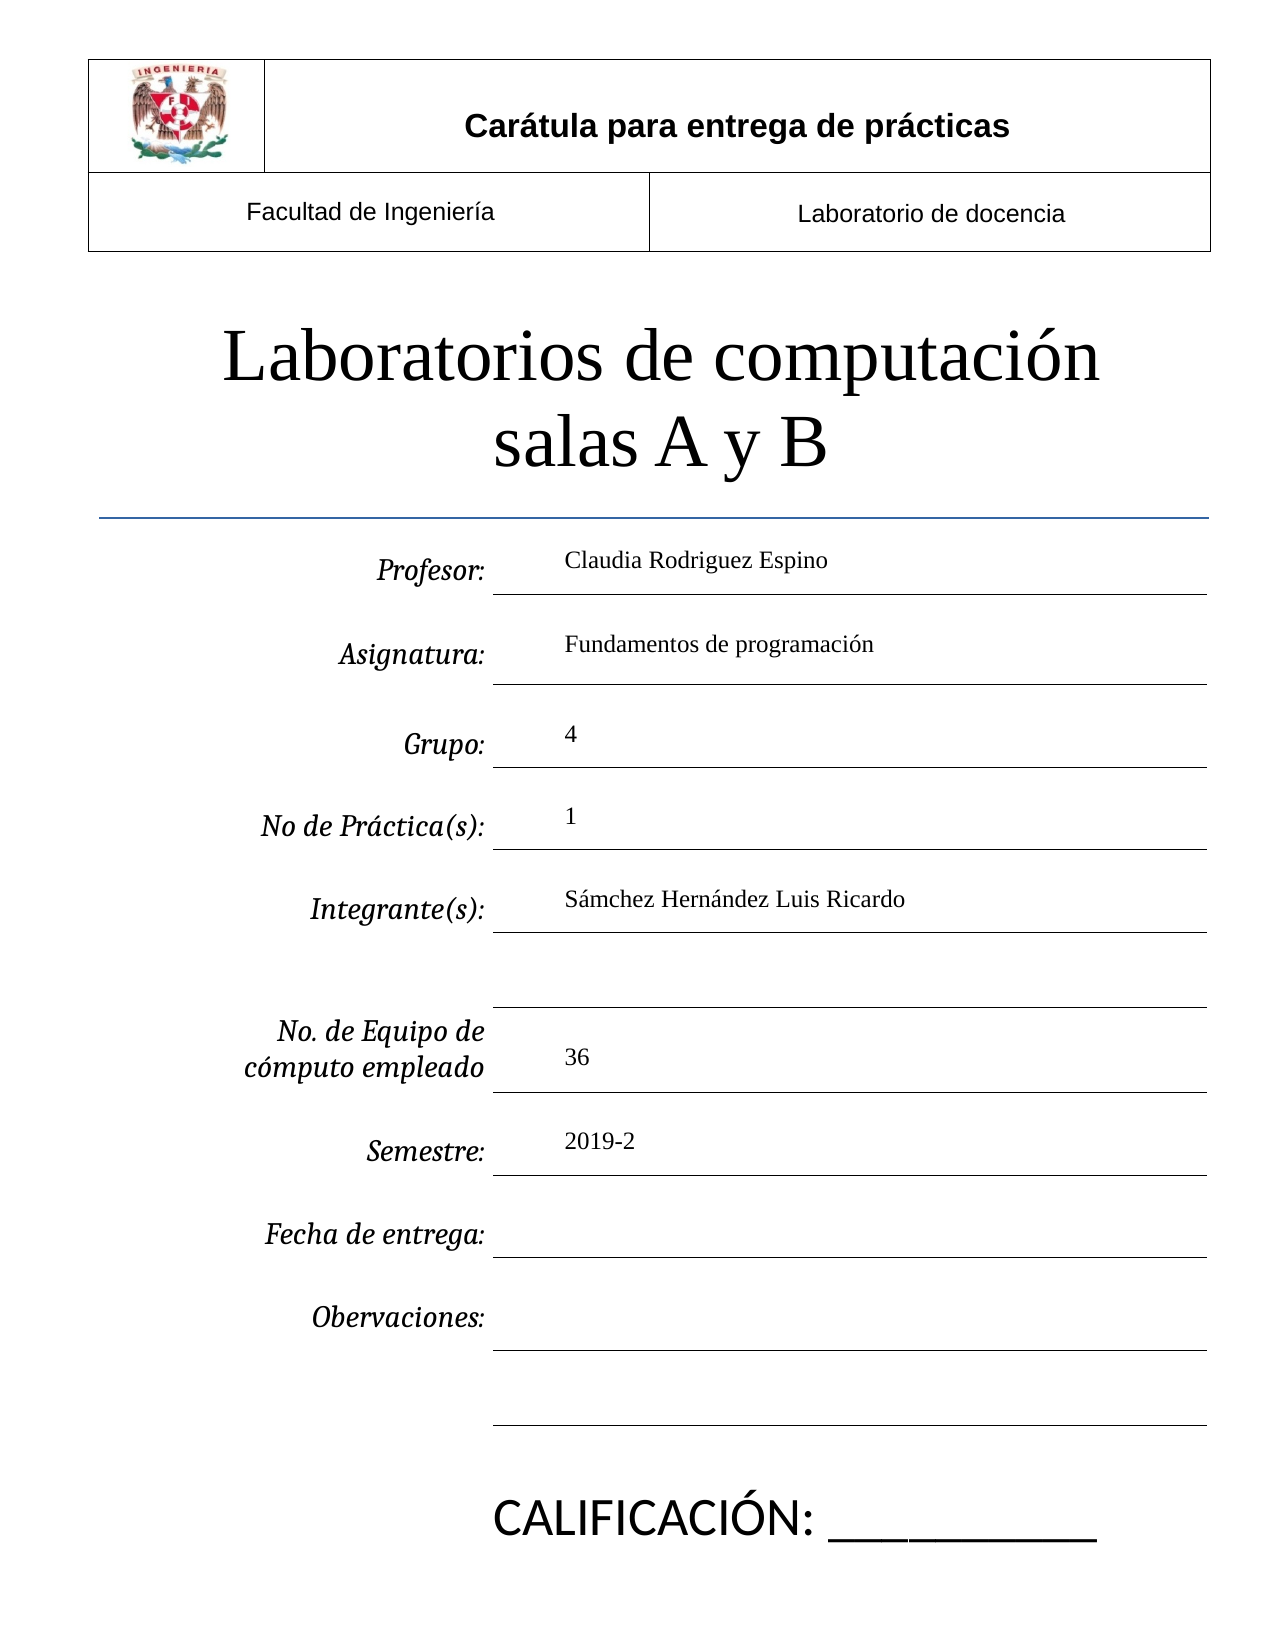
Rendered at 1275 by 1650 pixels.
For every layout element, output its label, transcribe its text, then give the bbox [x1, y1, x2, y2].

text CALIFICACIÓN: __________ [118, 1483, 1205, 1549]
table_header [118, 511, 493, 517]
table_cell Semestre: [118, 1091, 493, 1174]
table_cell Asignatura: [118, 594, 493, 684]
table_cell Facultad de Ingeniería [89, 173, 649, 251]
table_cell [493, 1258, 1207, 1350]
table_cell No de Práctica(s): [118, 766, 493, 849]
table_cell [493, 933, 1207, 1007]
table_cell 36 [493, 1008, 1207, 1091]
table_header [89, 60, 264, 172]
picture [127, 60, 231, 167]
table_cell Obervaciones: [118, 1257, 493, 1350]
table_cell Sámchez Hernández Luis Ricardo [493, 850, 1207, 932]
table_cell Grupo: [118, 684, 493, 766]
table_cell 2019-2 [493, 1093, 1207, 1174]
text salas A y B [118, 396, 1205, 482]
table_cell Laboratorio de docencia [650, 173, 1210, 251]
table_cell 1 [493, 768, 1207, 849]
table_cell [493, 1176, 1207, 1257]
table_cell [118, 1350, 493, 1425]
table_cell [493, 1351, 1207, 1425]
table_cell Fecha de entrega: [118, 1175, 493, 1257]
table_header [493, 511, 1207, 517]
text Laboratorios de computación [118, 310, 1205, 396]
table_header Profesor: [118, 519, 493, 594]
table_header Carátula para entrega de prácticas [265, 60, 1210, 172]
table_cell No. de Equipo de cómputo empleado [118, 1007, 493, 1091]
table_cell 4 [493, 685, 1207, 766]
table_cell [118, 932, 493, 1007]
table_cell Integrante(s): [118, 849, 493, 932]
table_cell Fundamentos de programación [493, 595, 1207, 684]
table_header Claudia Rodriguez Espino [493, 519, 1207, 594]
